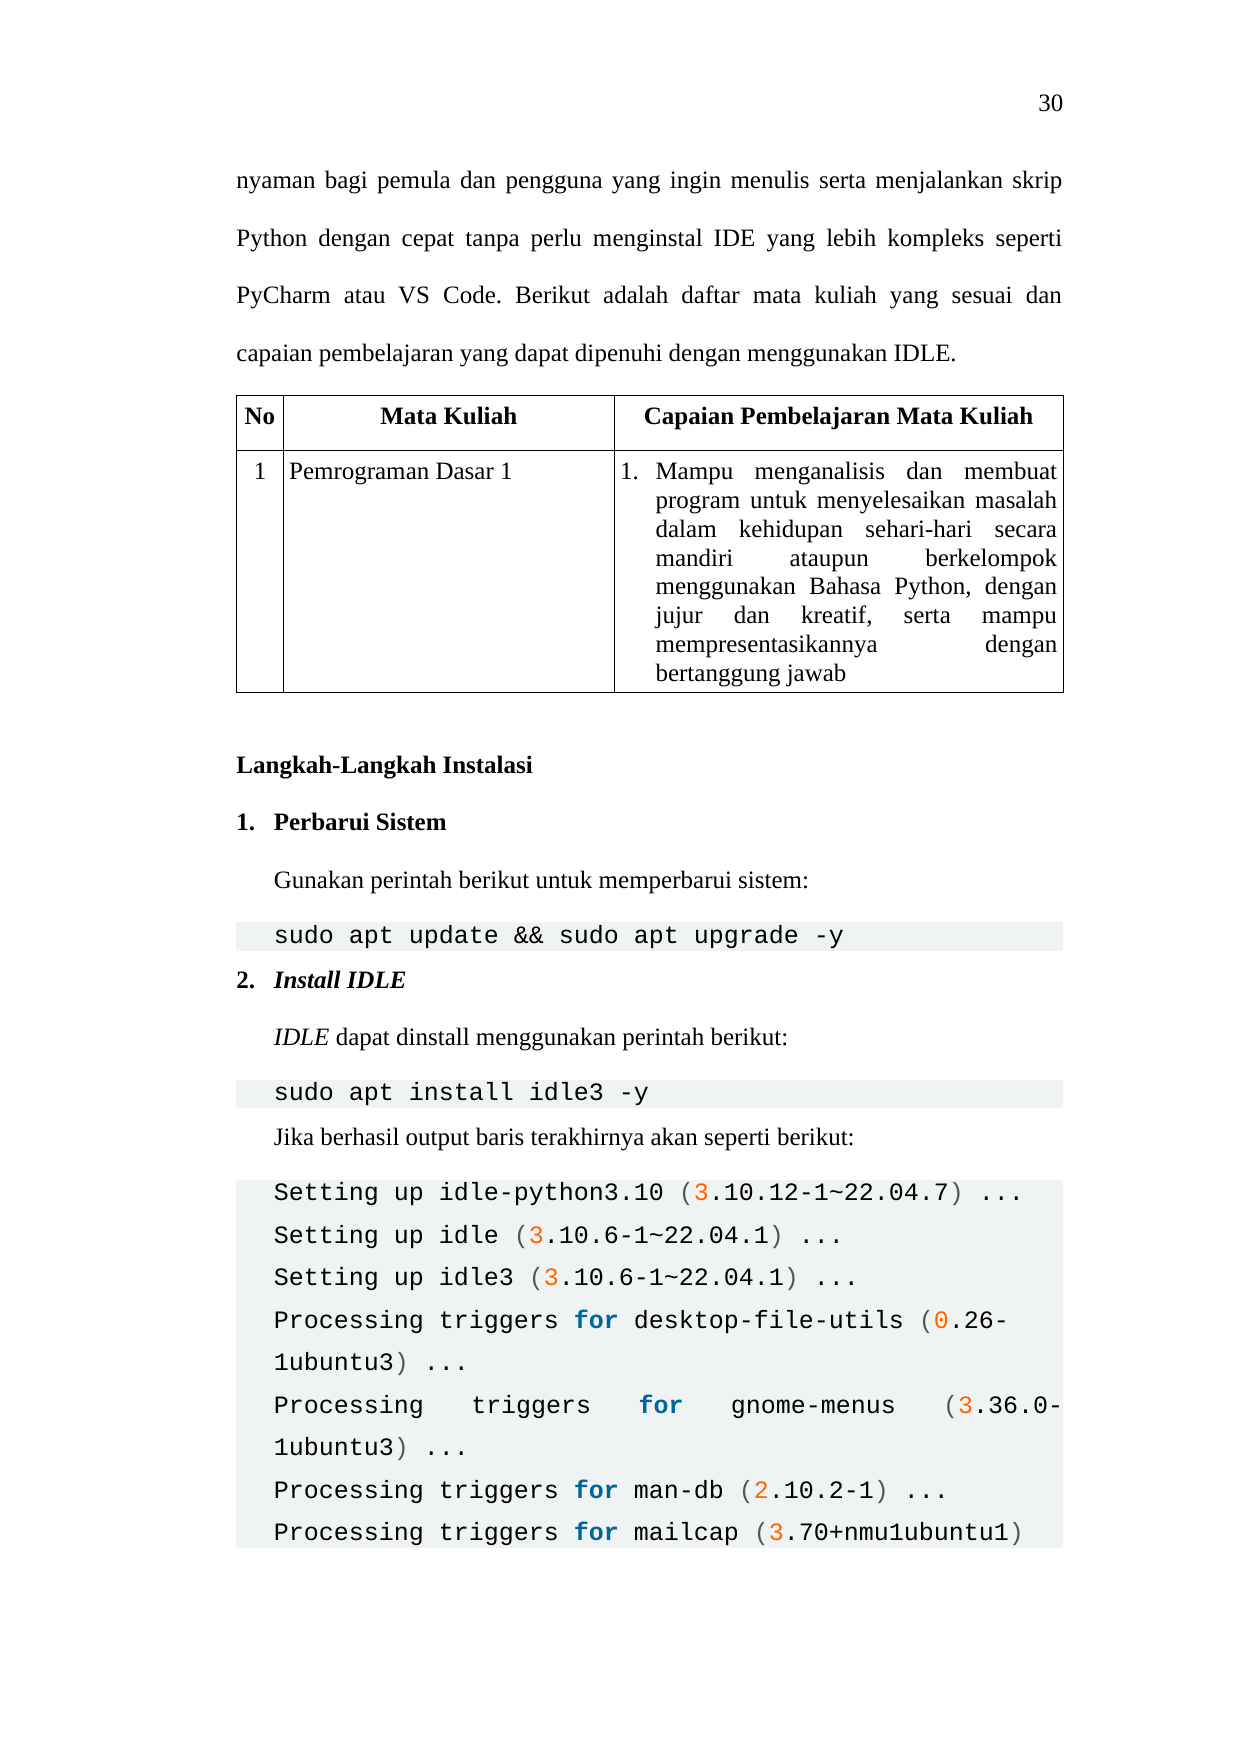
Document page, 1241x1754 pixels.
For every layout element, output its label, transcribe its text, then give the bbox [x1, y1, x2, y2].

list Gunakan perintah berikut untuk memperbarui sistem: [236, 865, 1063, 894]
text Langkah-Langkah Instalasi [236, 750, 1063, 779]
text 1ubuntu3) ... [236, 1350, 1063, 1378]
text nyaman bagi pemula dan pengguna yang ingin menulis serta menjalankan skrip Python dengan cepat tanpa perlu menginstal IDE yang lebih kompleks seperti PyCharm atau VS Code. Berikut adalah daftar mata kuliah yang sesuai dan capaian pembelajaran yang dapat dipenuhi dengan menggunakan IDLE. [236, 165, 1063, 367]
list Install IDLE [236, 965, 1063, 994]
list Perbarui Sistem [236, 807, 1063, 836]
text Processing triggers for desktop-file-utils (0.26- [236, 1307, 1063, 1336]
text Setting up idle (3.10.6-1~22.04.1) ... [236, 1222, 1063, 1251]
list IDLE dapat dinstall menggunakan perintah berikut: [236, 1022, 1063, 1051]
table_header No [237, 396, 283, 450]
list sudo apt install idle3 -y [236, 1080, 1063, 1108]
text Setting up idle3 (3.10.6-1~22.04.1) ... [236, 1265, 1063, 1293]
table_cell 1 [237, 451, 283, 692]
table_cell Pemrograman Dasar 1 [284, 451, 614, 692]
table_header Mata Kuliah [284, 396, 614, 450]
list Jika berhasil output baris terakhirnya akan seperti berikut: [236, 1122, 1063, 1151]
text Processing triggers for man-db (2.10.2-1) ... [236, 1477, 1063, 1506]
text Processing triggers for mailcap (3.70+nmu1ubuntu1) [236, 1520, 1063, 1548]
text Processing triggers for gnome-menus (3.36.0-1ubuntu3) ... [236, 1392, 1063, 1463]
list sudo apt update && sudo apt upgrade -y [236, 922, 1063, 951]
table_cell Mampu menganalisis dan membuat program untuk menyelesaikan masalah dalam kehidupan sehari-hari secara mandiri ataupun berkelompok menggunakan Bahasa Python, dengan jujur dan kreatif, serta mampu mempresentasikannya dengan bertanggung jawab [615, 451, 1063, 692]
text Setting up idle-python3.10 (3.10.12-1~22.04.7) ... [236, 1180, 1063, 1208]
table_header Capaian Pembelajaran Mata Kuliah [615, 396, 1063, 450]
